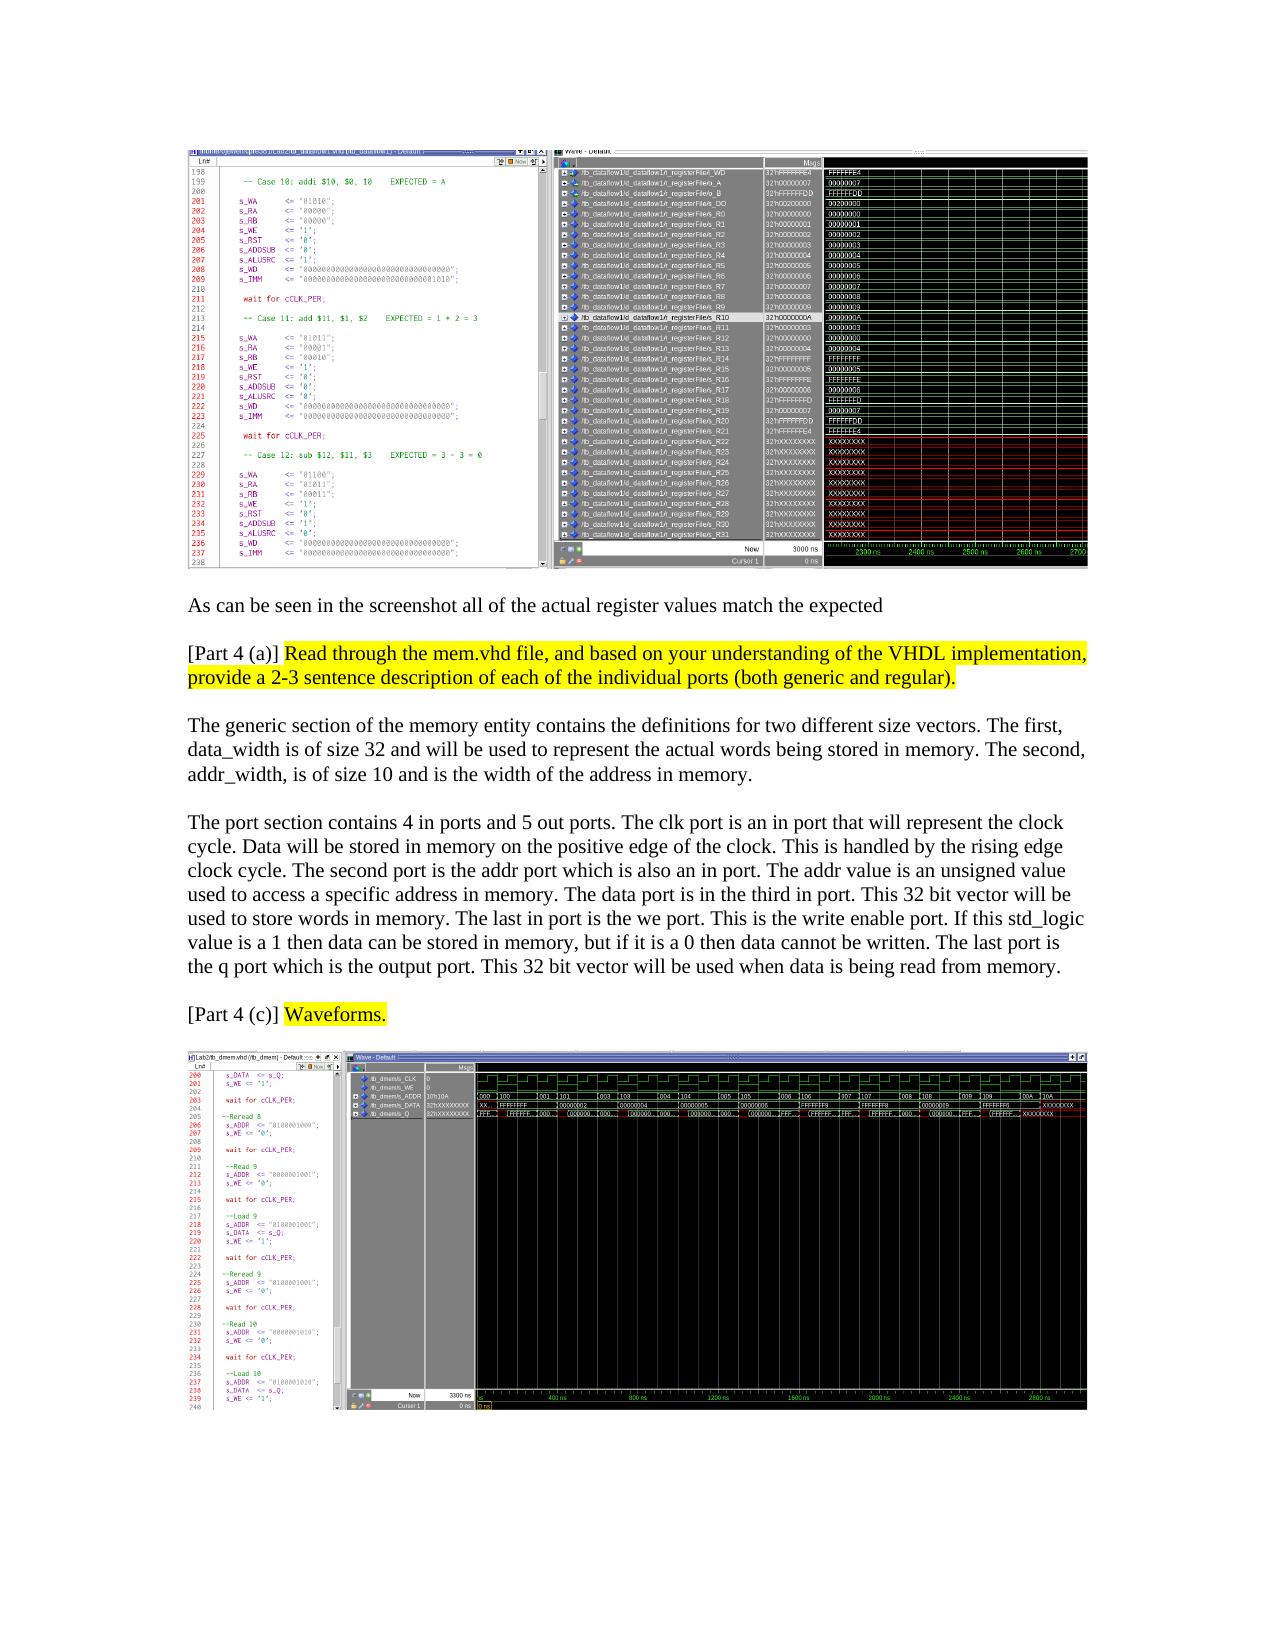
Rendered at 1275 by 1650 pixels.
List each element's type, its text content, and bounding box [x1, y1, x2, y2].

picture [187, 1050, 1088, 1410]
text [Part 4 (a)] Read through the mem.vhd file, and based on your understanding of the VHDL implementation, provide a 2-3 sentence description of each of the individual ports (both generic and regular). [187, 641, 1087, 689]
picture [187, 150, 1088, 569]
text [Part 4 (c)] Waveforms. [187, 1002, 1087, 1026]
text The generic section of the memory entity contains the definitions for two different size vectors. The first, data_width is of size 32 and will be used to represent the actual words being stored in memory. The second, addr_width, is of size 10 and is the width of the address in memory. [187, 713, 1087, 786]
text As can be seen in the screenshot all of the actual register values match the expected [187, 593, 1087, 617]
text The port section contains 4 in ports and 5 out ports. The clk port is an in port that will represent the clock cycle. Data will be stored in memory on the positive edge of the clock. This is handled by the rising edge clock cycle. The second port is the addr port which is also an in port. The addr value is an unsigned value used to access a specific address in memory. The data port is in the third in port. This 32 bit vector will be used to store words in memory. The last in port is the we port. This is the write enable port. If this std_logic value is a 1 then data can be stored in memory, but if it is a 0 then data cannot be written. The last port is the q port which is the output port. This 32 bit vector will be used when data is being read from memory. [187, 809, 1087, 978]
